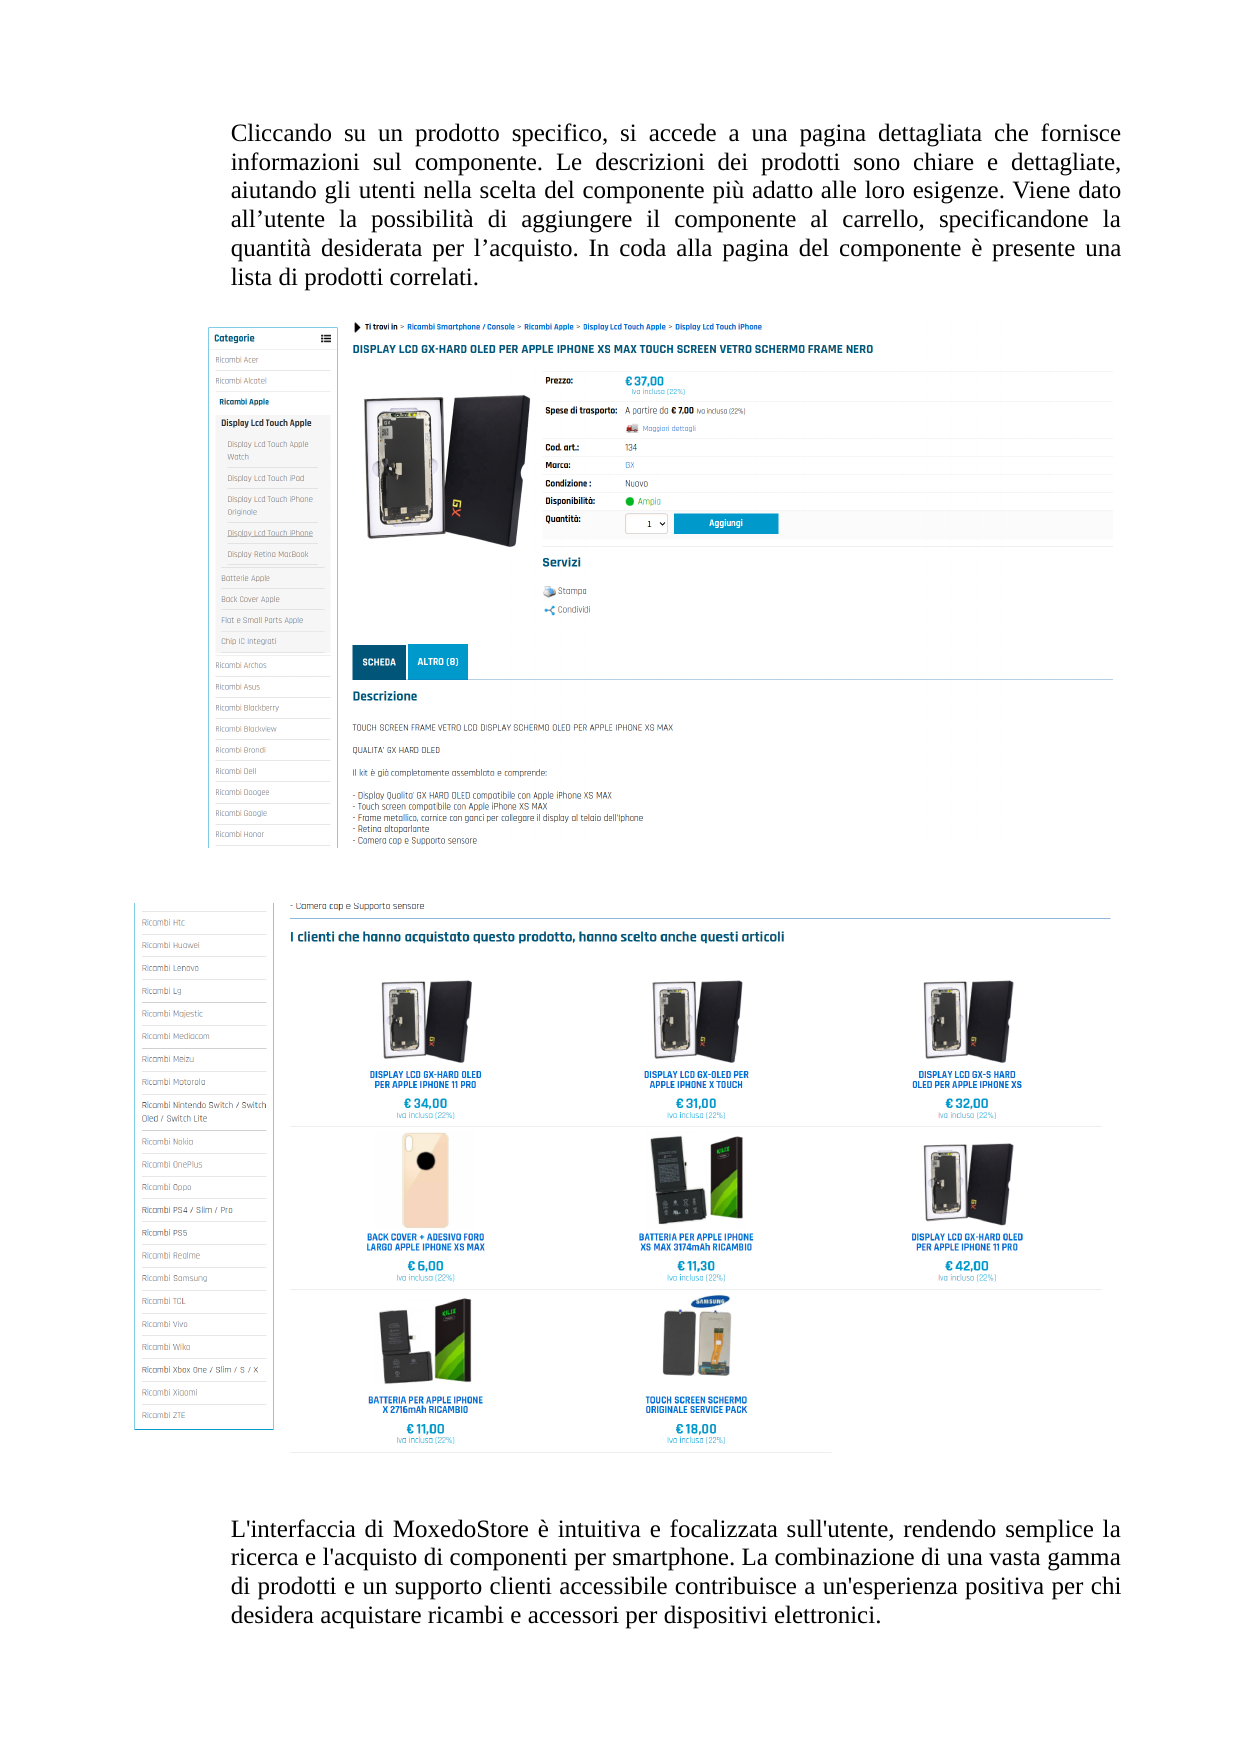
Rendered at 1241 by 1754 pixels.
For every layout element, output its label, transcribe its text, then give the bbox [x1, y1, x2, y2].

picture [193, 319, 1123, 848]
list Cliccando su un prodotto specifico, si accede a una pagina dettagliata che fornisce informazioni sul componente. Le descrizioni dei prodotti sono chiare e dettagliate, aiutando gli utenti nella scelta del componente più adatto alle loro esigenze. Viene dato all’utente la possibilità di aggiungere il componente al carrello, specificandone la quantità desiderata per l’acquisto. In coda alla pagina del componente è presente una lista di prodotti correlati. [193, 118, 1122, 291]
picture [118, 903, 1123, 1457]
list L'interfaccia di MoxedoStore è intuitiva e focalizzata sull'utente, rendendo semplice la ricerca e l'acquisto di componenti per smartphone. La combinazione di una vasta gamma di prodotti e un supporto clienti accessibile contribuisce a un'esperienza positiva per chi desidera acquistare ricambi e accessori per dispositivi elettronici. [193, 1514, 1122, 1629]
